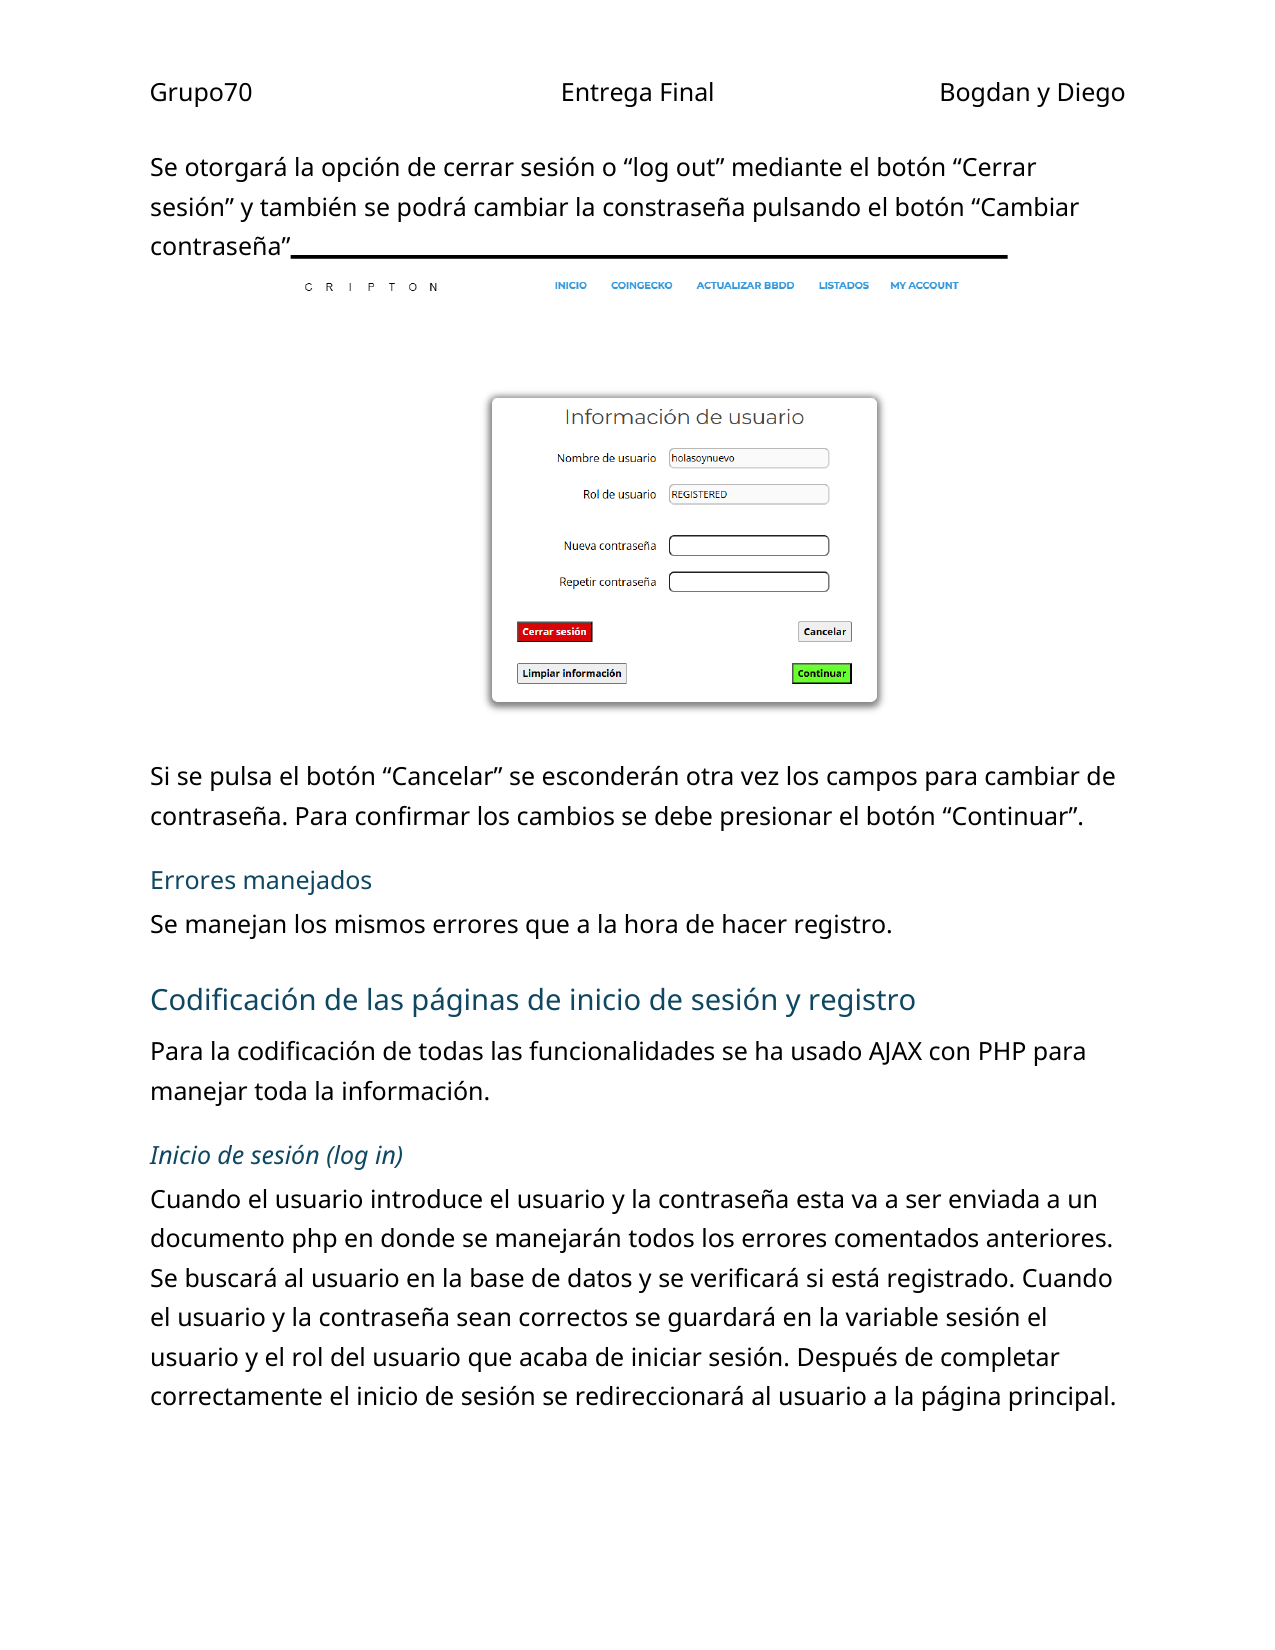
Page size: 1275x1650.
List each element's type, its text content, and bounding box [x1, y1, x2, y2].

text Se otorgará la opción de cerrar sesión o “log out” mediante el botón “Cerrar sesión” y también se podrá cambiar la constraseña pulsando el botón “Cambiar contraseña” [150, 150, 1125, 737]
subtitle Inicio de sesión (log in) [150, 1138, 1125, 1172]
text Se manejan los mismos errores que a la hora de hacer registro. [150, 907, 1125, 941]
text Para la codificación de todas las funcionalidades se ha usado AJAX con PHP para manejar toda la información. [150, 1034, 1125, 1107]
subtitle Errores manejados [150, 863, 1125, 897]
text Cuando el usuario introduce el usuario y la contraseña esta va a ser enviada a un documento php en donde se manejarán todos los errores comentados anteriores. Se buscará al usuario en la base de datos y se verificará si está registrado. Cuando el usuario y la contraseña sean correctos se guardará en la variable sesión el usuario y el rol del usuario que acaba de iniciar sesión. Después de completar correctamente el inicio de sesión se redireccionará al usuario a la página principal. [150, 1181, 1125, 1413]
subtitle Codificación de las páginas de inicio de sesión y registro [150, 979, 1125, 1019]
text Si se pulsa el botón “Cancelar” se esconderán otra vez los campos para cambiar de contraseña. Para confirmar los cambios se debe presionar el botón “Continuar”. [150, 759, 1125, 833]
